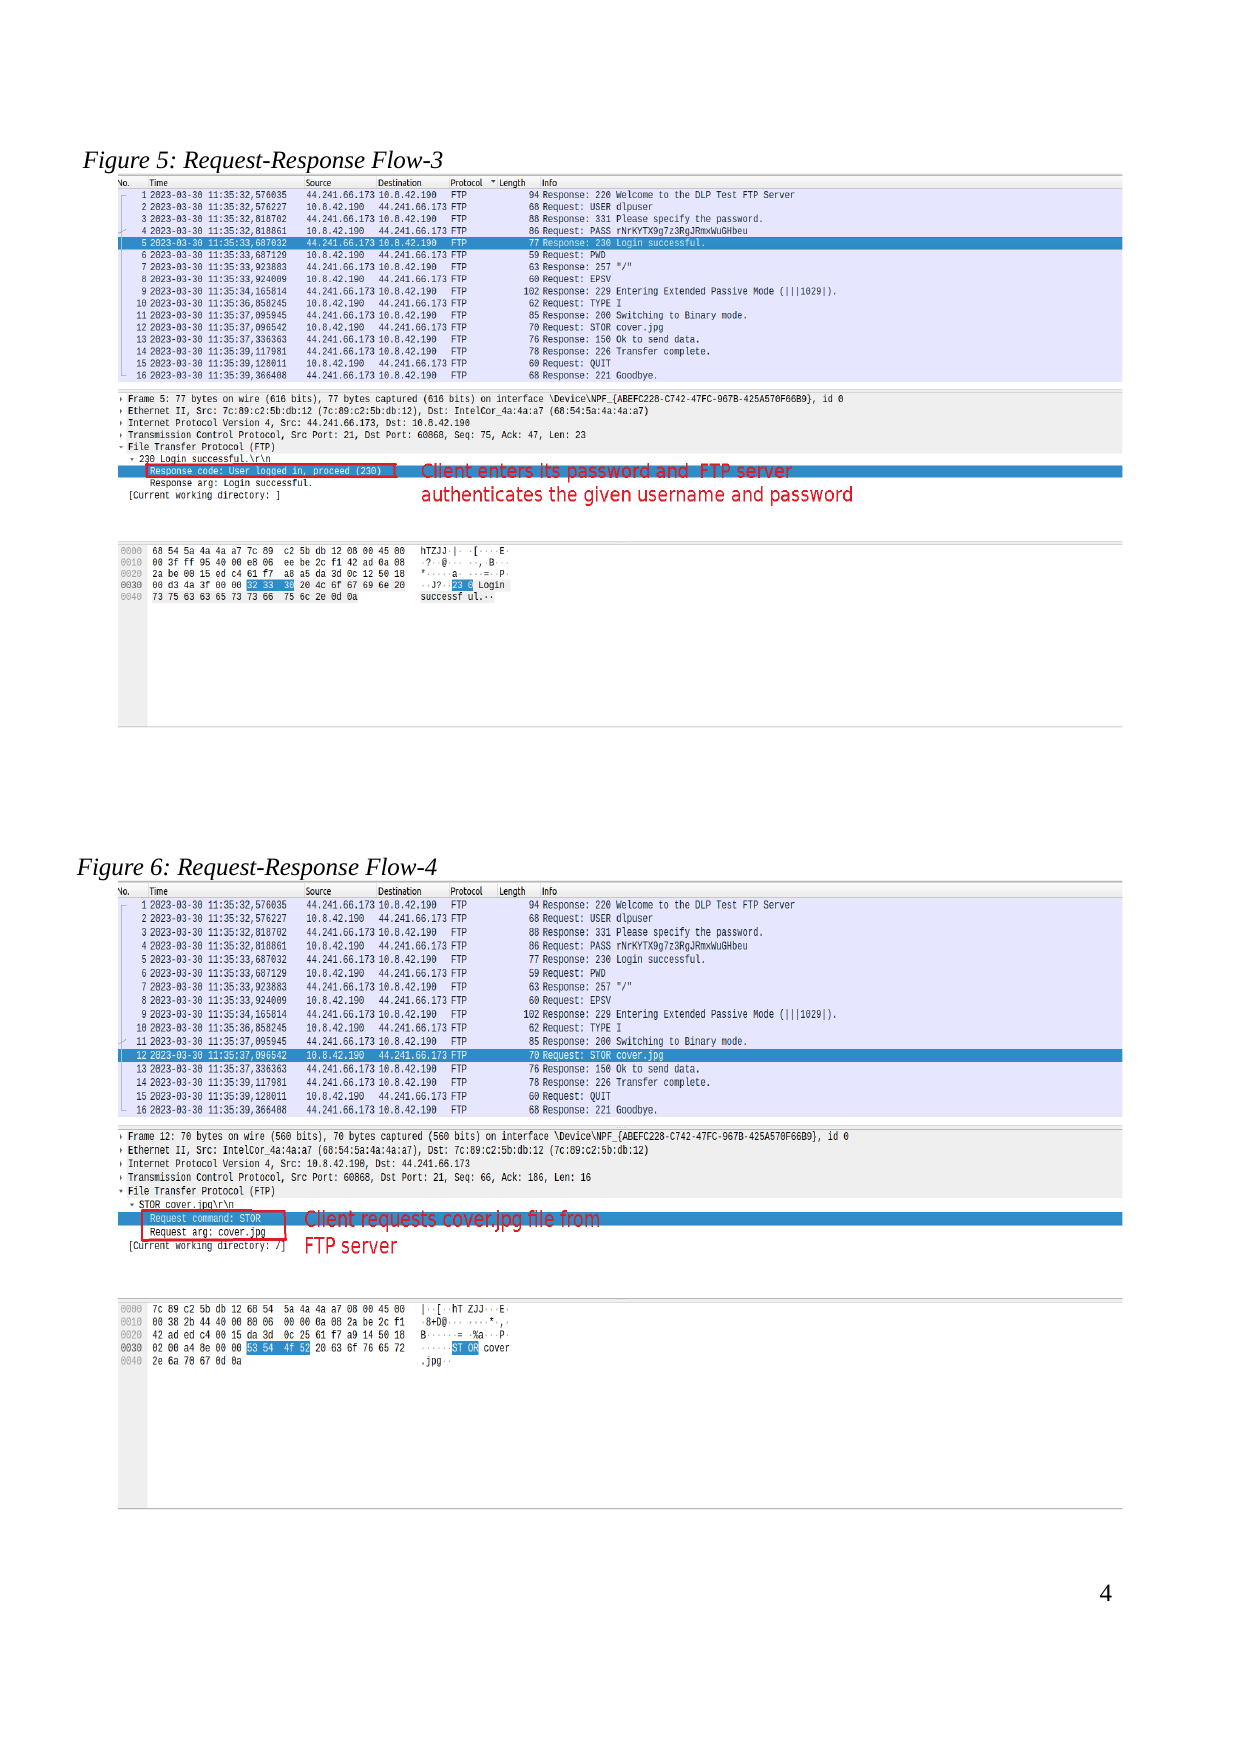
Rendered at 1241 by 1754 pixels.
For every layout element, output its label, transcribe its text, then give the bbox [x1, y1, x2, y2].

picture [118, 880, 1123, 1510]
text Figure 5: Request-Response Flow-3 [83, 145, 1158, 173]
picture [118, 173, 1123, 728]
text 4 [118, 1578, 1122, 1607]
text Figure 6: Request-Response Flow-4 [77, 852, 1164, 880]
